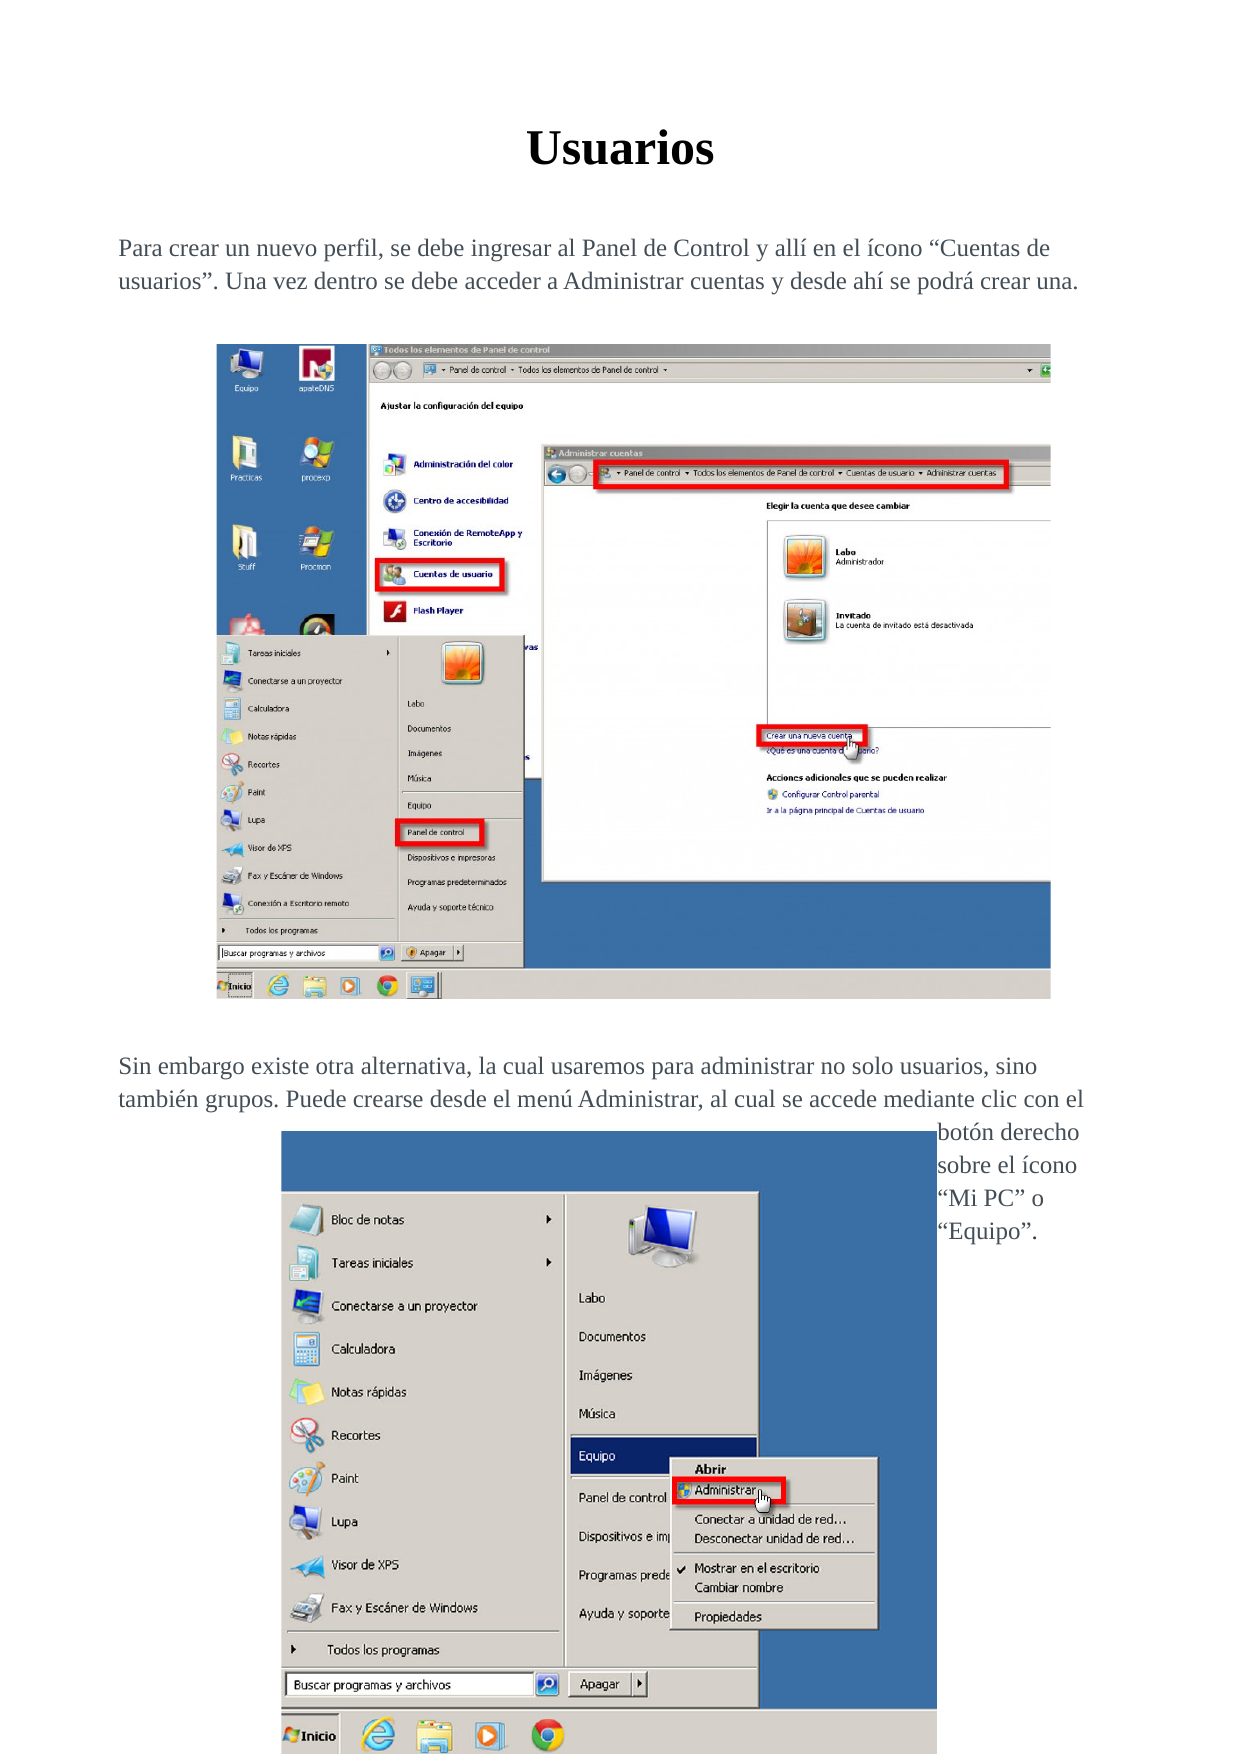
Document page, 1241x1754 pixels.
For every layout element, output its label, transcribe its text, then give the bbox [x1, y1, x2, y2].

picture [216, 344, 1051, 999]
text Sin embargo existe otra alternativa, la cual usaremos para administrar no solo usuarios, sino también grupos. Puede crearse desde el menú Administrar, al cual se accede mediante clic con el botón derecho sobre el ícono “Mi PC” o “Equipo”. [118, 1051, 1122, 1244]
text Para crear un nuevo perfil, se debe ingresar al Panel de Control y allí en el ícono “Cuentas de usuarios”. Una vez dentro se debe acceder a Administrar cuentas y desde ahí se podrá crear una. [118, 233, 1122, 295]
text Usuarios [118, 118, 1122, 176]
picture [281, 1131, 937, 1754]
